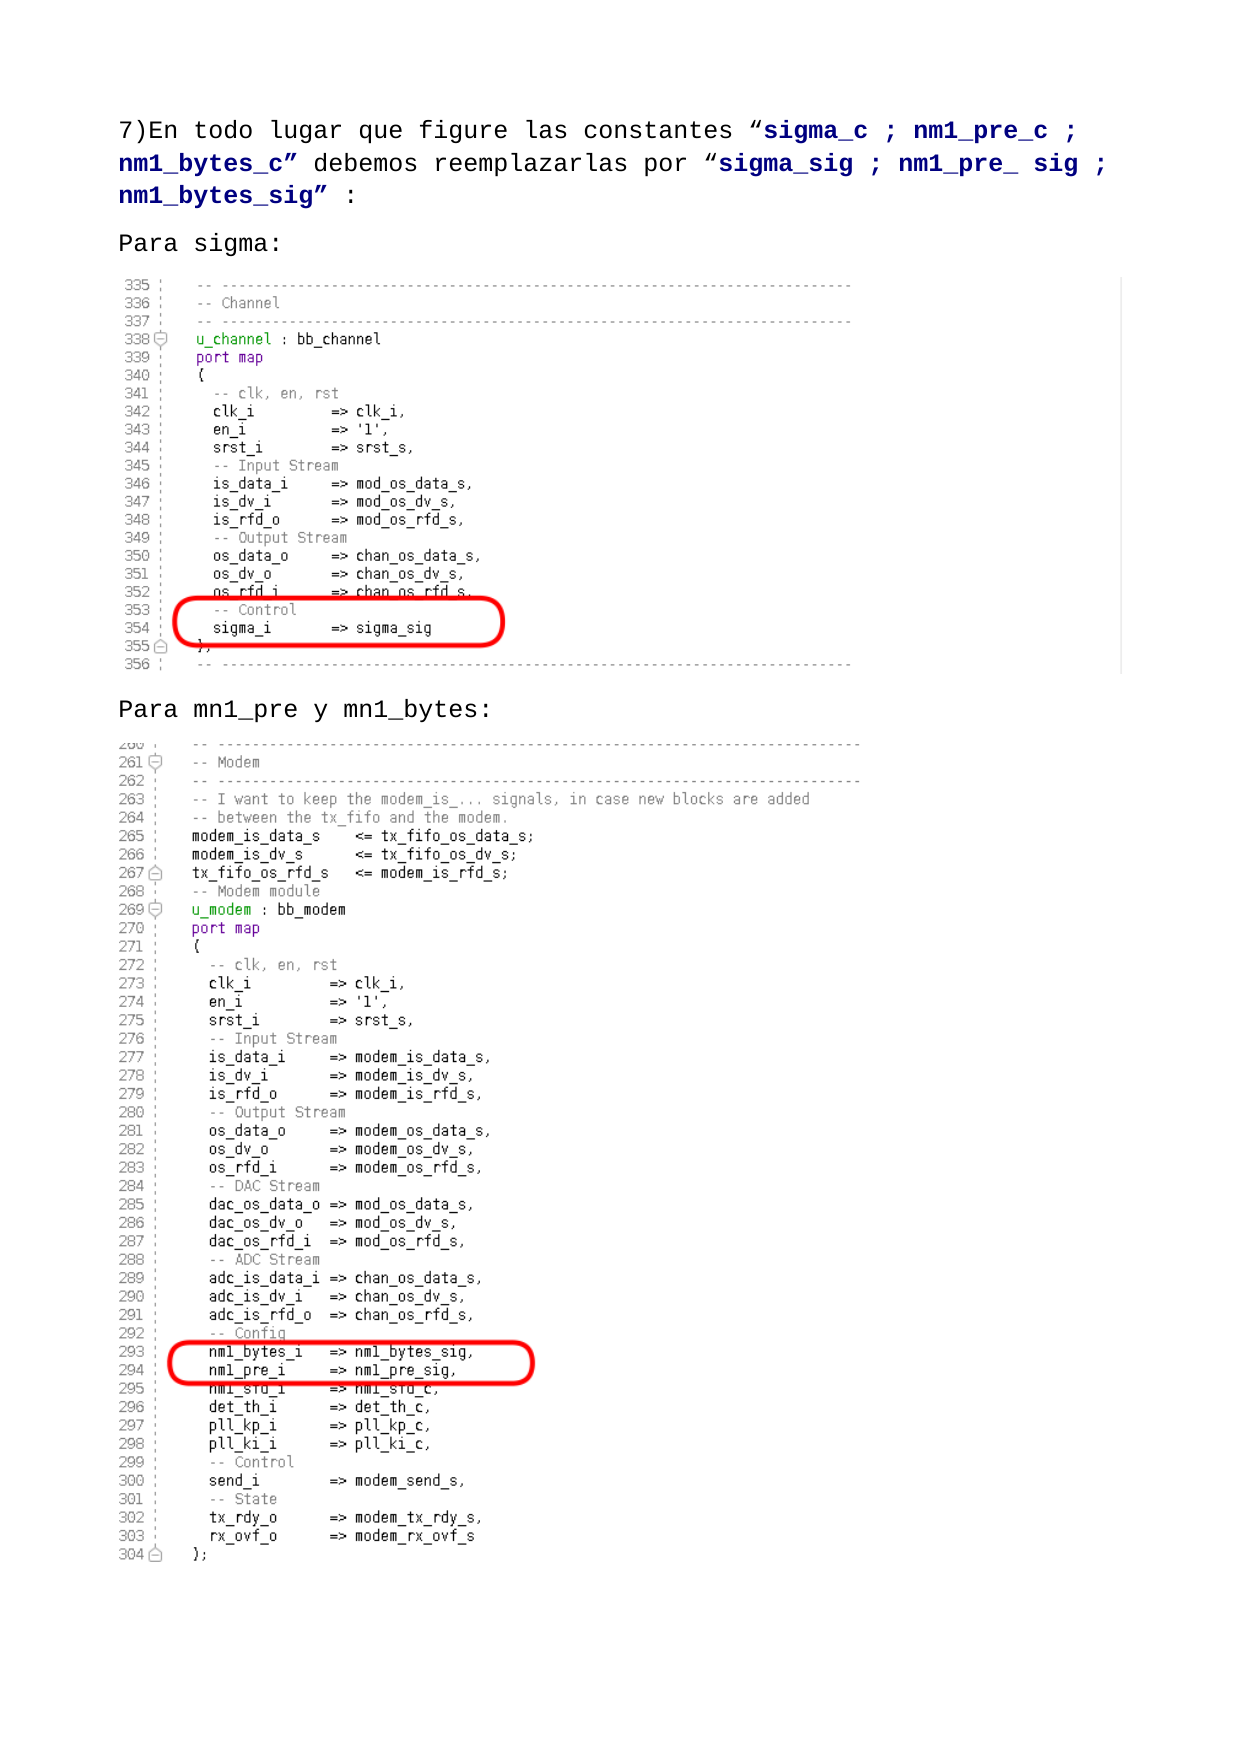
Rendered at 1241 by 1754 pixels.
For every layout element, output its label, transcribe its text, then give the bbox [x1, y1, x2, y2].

text 7)En todo lugar que figure las constantes “sigma_c ; nm1_pre_c ; nm1_bytes_c” debemos reemplazarlas por “sigma_sig ; nm1_pre_ sig ; nm1_bytes_sig” : [118, 118, 1122, 211]
text Para sigma: [118, 230, 1122, 258]
picture [118, 277, 1123, 674]
picture [118, 743, 1123, 1562]
text Para mn1_pre y mn1_bytes: [118, 674, 1122, 725]
